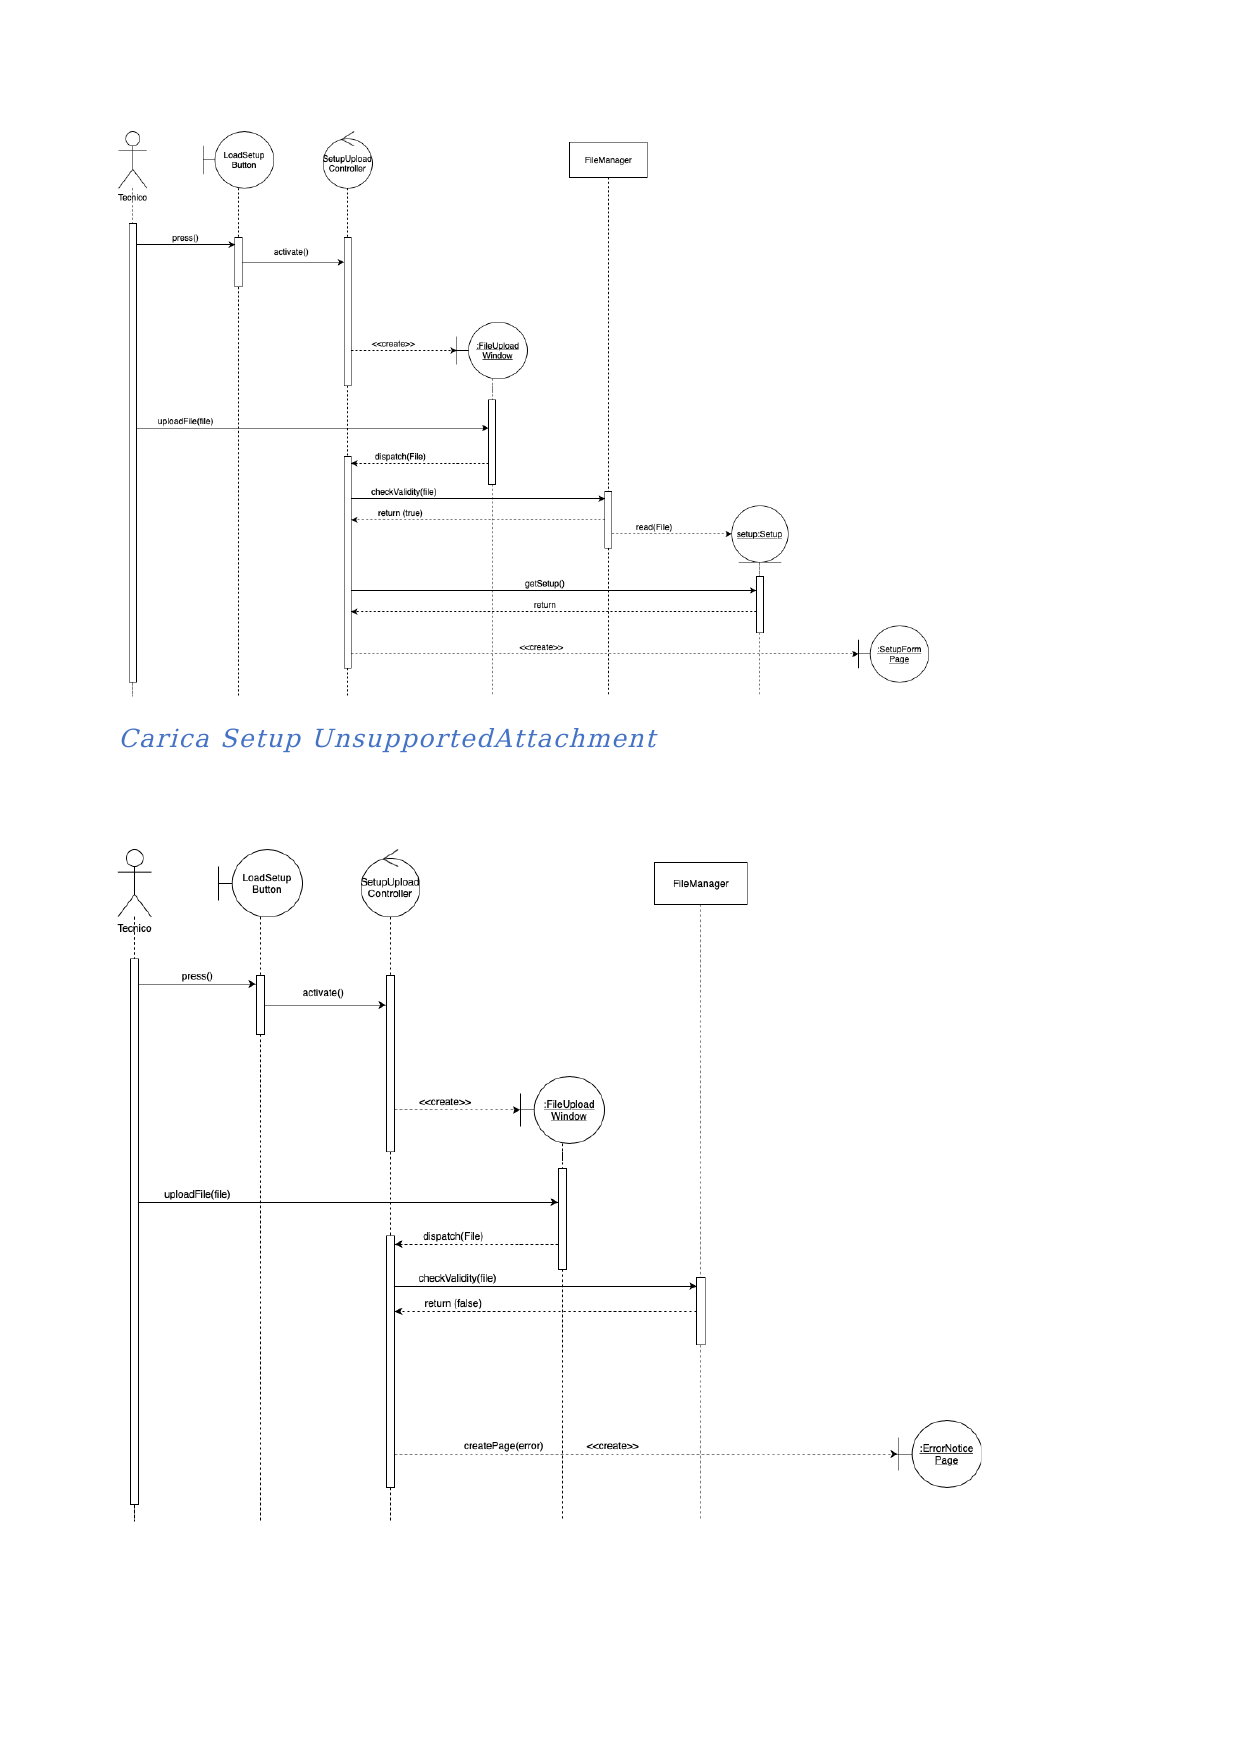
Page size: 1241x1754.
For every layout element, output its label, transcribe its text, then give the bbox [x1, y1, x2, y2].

picture [118, 131, 929, 697]
picture [117, 849, 982, 1522]
subtitle Carica Setup UnsupportedAttachment [118, 722, 1122, 752]
